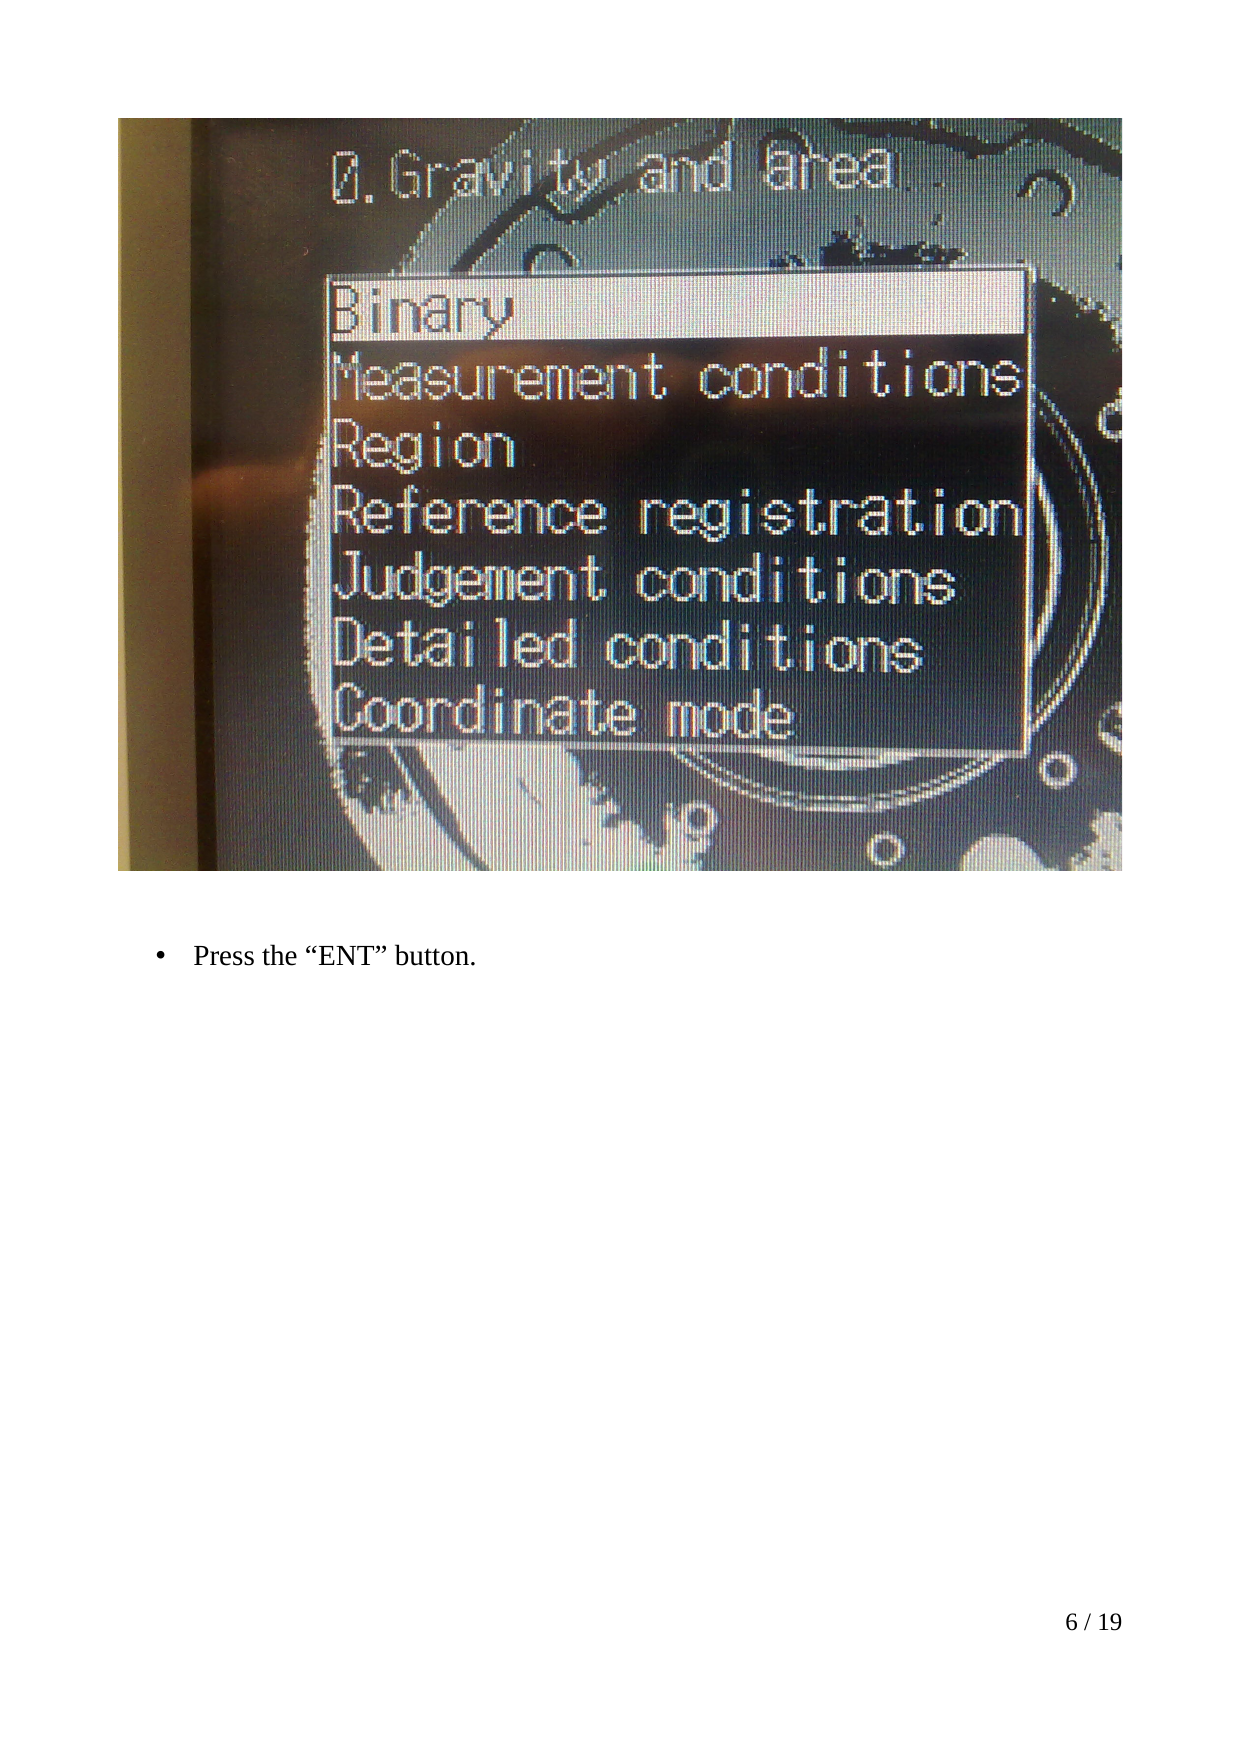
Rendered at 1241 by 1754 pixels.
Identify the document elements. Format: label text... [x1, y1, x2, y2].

list Press the “ENT” button. [156, 938, 1122, 972]
picture [118, 118, 1123, 871]
